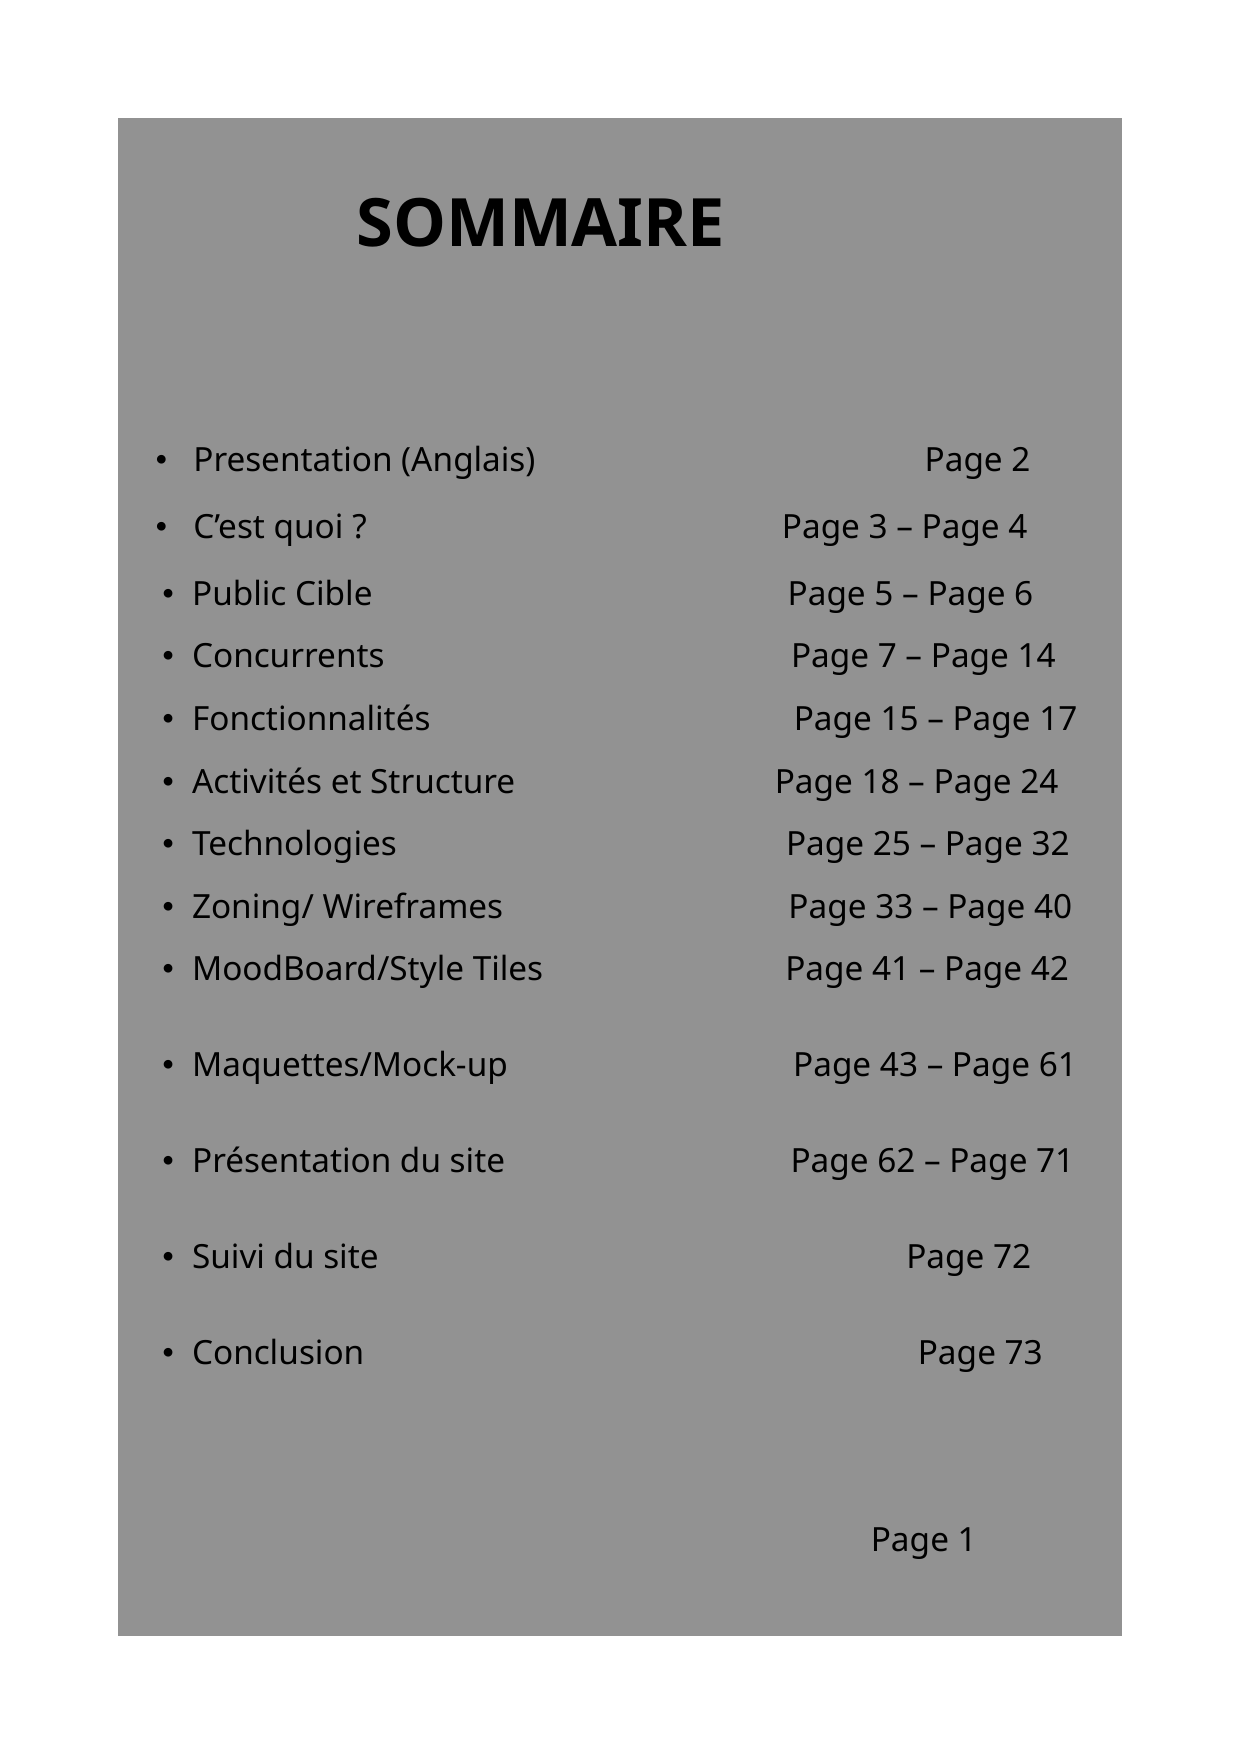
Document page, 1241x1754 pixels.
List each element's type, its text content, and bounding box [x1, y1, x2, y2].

list Conclusion Page 73 [162, 1329, 1122, 1374]
list Activités et Structure Page 18 – Page 24 [162, 757, 1122, 803]
list Présentation du site Page 62 – Page 71 [162, 1137, 1122, 1182]
list Presentation (Anglais) Page 2 [156, 436, 1122, 481]
list Technologies Page 25 – Page 32 [162, 820, 1122, 865]
list MoodBoard/Style Tiles Page 41 – Page 42 [162, 945, 1122, 991]
list Suivi du site Page 72 [162, 1233, 1122, 1278]
list Public Cible Page 5 – Page 6 [162, 569, 1122, 615]
list Concurrents Page 7 – Page 14 [162, 632, 1122, 678]
list C’est quoi ? Page 3 – Page 4 [156, 503, 1122, 548]
list Fonctionnalités Page 15 – Page 17 [162, 695, 1122, 740]
list Zoning/ Wireframes Page 33 – Page 40 [162, 883, 1122, 928]
text Page 1 [118, 1516, 1122, 1561]
list Maquettes/Mock-up Page 43 – Page 61 [162, 1041, 1122, 1087]
text SOMMAIRE [118, 175, 1122, 266]
